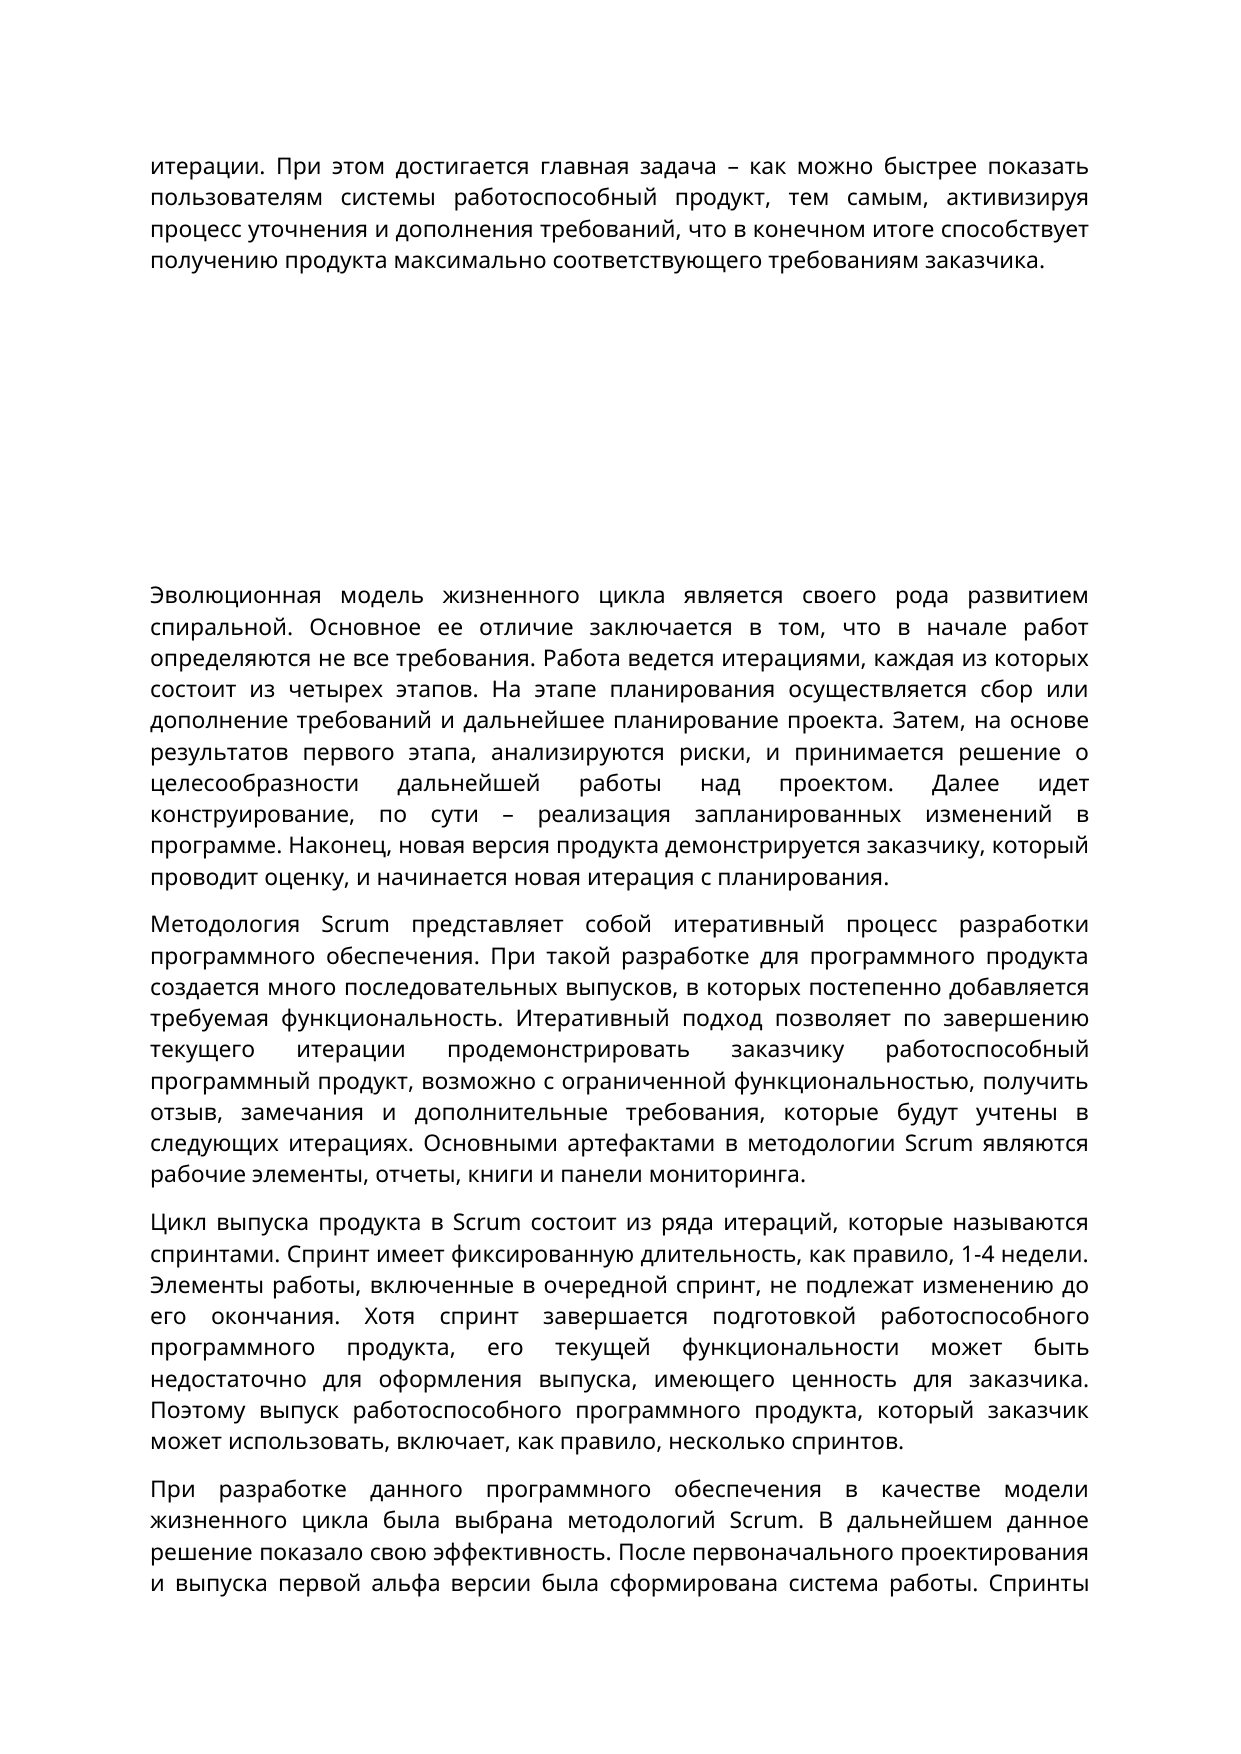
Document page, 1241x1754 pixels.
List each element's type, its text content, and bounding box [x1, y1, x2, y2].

text итерации. При этом достигается главная задача – как можно быстрее показать пользователям системы работоспособный продукт, тем самым, активизируя процесс уточнения и дополнения требований, что в конечном итоге способствует получению продукта максимально соответствующего требованиям заказчика. [150, 150, 1090, 275]
text Цикл выпуска продукта в Scrum состоит из ряда итераций, которые называются спринтами. Спринт имеет фиксированную длительность, как правило, 1-4 недели. Элементы работы, включенные в очередной спринт, не подлежат изменению до его окончания. Хотя спринт завершается подготовкой работоспособного программного продукта, его текущей функциональности может быть недостаточно для оформления выпуска, имеющего ценность для заказчика. Поэтому выпуск работоспособного программного продукта, который заказчик может использовать, включает, как правило, несколько спринтов. [150, 1206, 1090, 1456]
text При разработке данного программного обеспечения в качестве модели жизненного цикла была выбрана методологий Scrum. В дальнейшем данное решение показало свою эффективность. После первоначального проектирования и выпуска первой альфа версии была сформирована система работы. Спринты [150, 1473, 1090, 1598]
text Эволюционная модель жизненного цикла является своего рода развитием спиральной. Основное ее отличие заключается в том, что в начале работ определяются не все требования. Работа ведется итерациями, каждая из которых состоит из четырех этапов. На этапе планирования осуществляется сбор или дополнение требований и дальнейшее планирование проекта. Затем, на основе результатов первого этапа, анализируются риски, и принимается решение о целесообразности дальнейшей работы над проектом. Далее идет конструирование, по сути – реализация запланированных изменений в программе. Наконец, новая версия продукта демонстрируется заказчику, который проводит оценку, и начинается новая итерация с планирования. [150, 579, 1090, 892]
text Методология Scrum представляет собой итеративный процесс разработки программного обеспечения. При такой разработке для программного продукта создается много последовательных выпусков, в которых постепенно добавляется требуемая функциональность. Итеративный подход позволяет по завершению текущего итерации продемонстрировать заказчику работоспособный программный продукт, возможно с ограниченной функциональностью, получить отзыв, замечания и дополнительные требования, которые будут учтены в следующих итерациях. Основными артефактами в методологии Scrum являются рабочие элементы, отчеты, книги и панели мониторинга. [150, 908, 1090, 1189]
